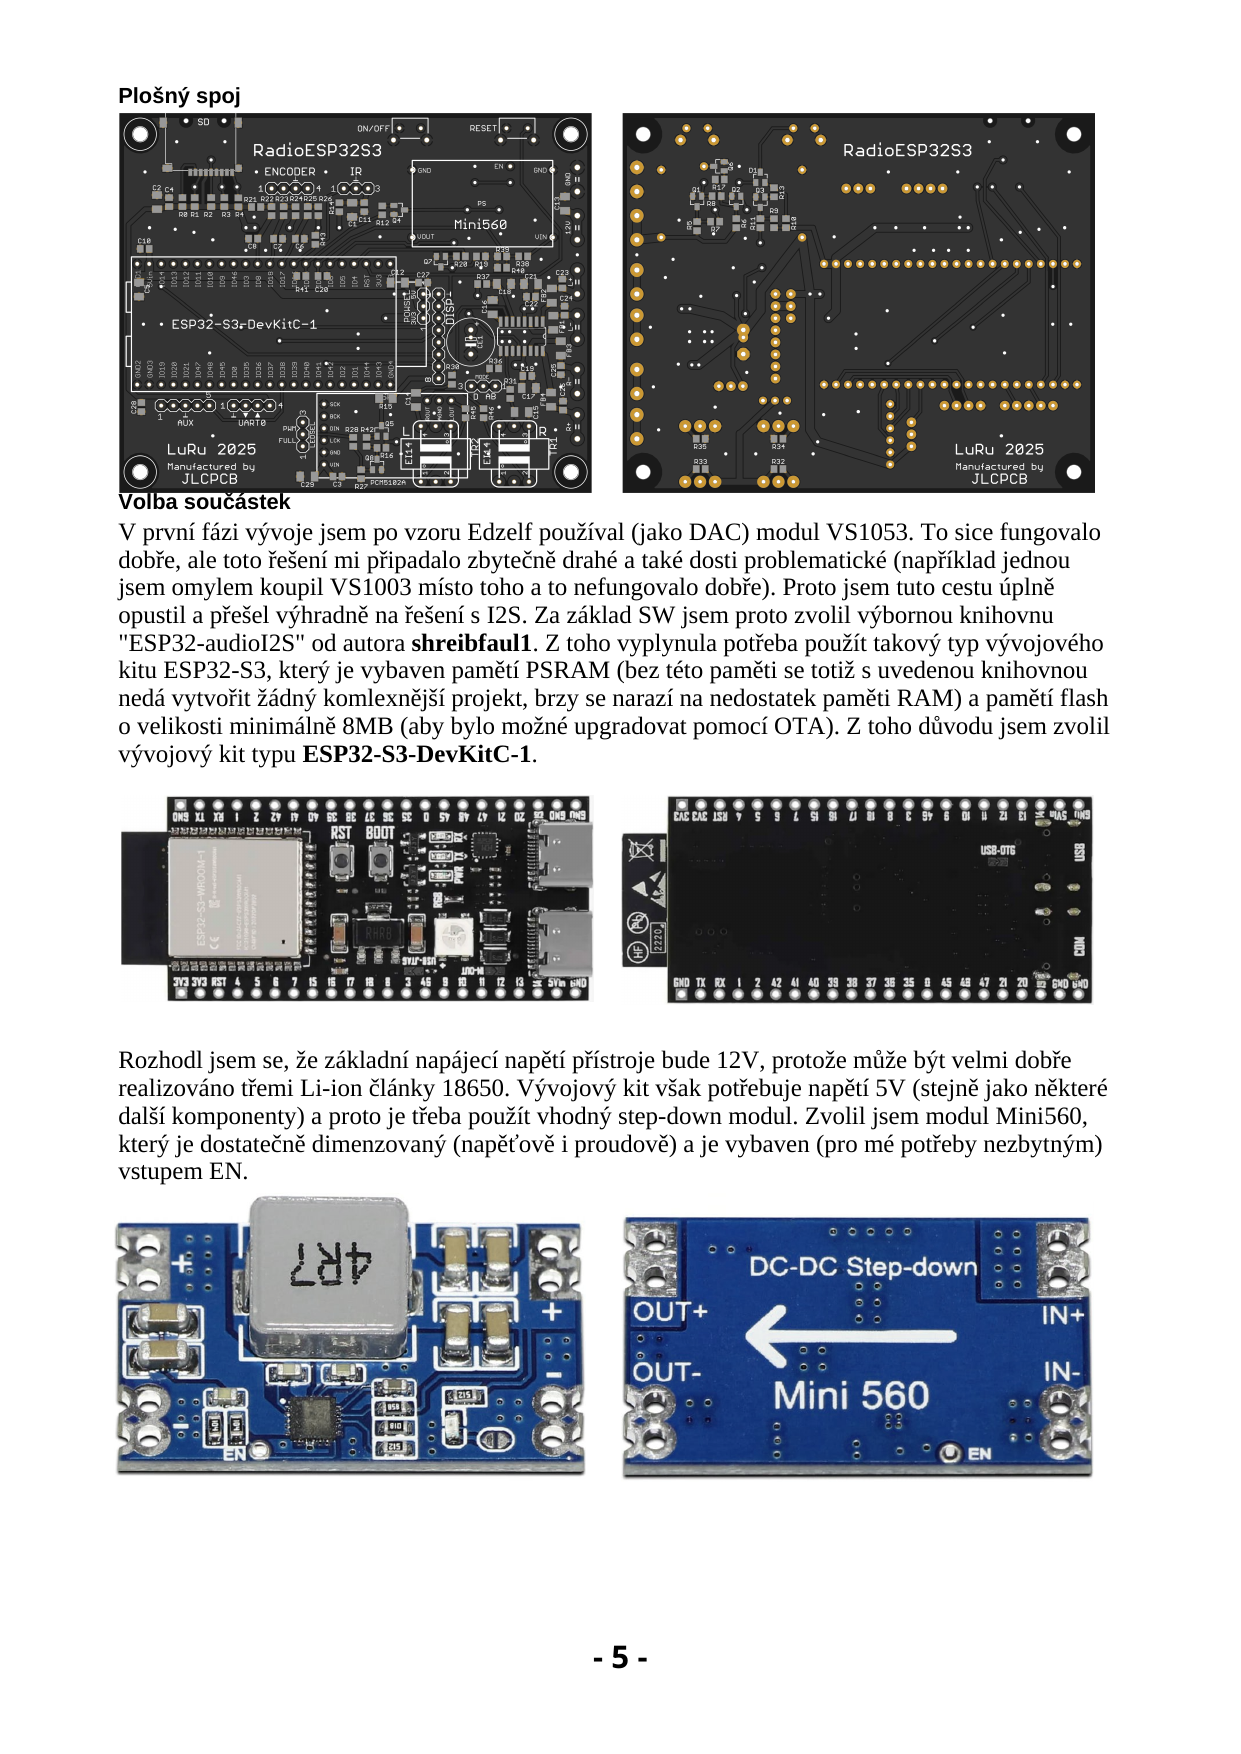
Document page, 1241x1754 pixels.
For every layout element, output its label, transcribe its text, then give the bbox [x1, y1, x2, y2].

text V první fázi vývoje jsem po vzoru Edzelf používal (jako DAC) modul VS1053. To sice fungovalo dobře, ale toto řešení mi připadalo zbytečně drahé a také dosti problematické (například jednou jsem omylem koupil VS1003 místo toho a to nefungovalo dobře). Proto jsem tuto cestu úplně opustil a přešel výhradně na řešení s I2S. Za základ SW jsem proto zvolil výbornou knihovnu "ESP32‑audioI2S" od autora shreibfaul1. Z toho vyplynula potřeba použít takový typ vývojového kitu ESP32-S3, který je vybaven pamětí PSRAM (bez této paměti se totiž s uvedenou knihovnou nedá vytvořit žádný komlexnější projekt, brzy se narazí na nedostatek paměti RAM) a pamětí flash o velikosti minimálně 8MB (aby bylo možné upgradovat pomocí OTA). Z toho důvodu jsem zvolil vývojový kit typu ESP32-S3-DevKitC-1. [118, 518, 1122, 767]
text Rozhodl jsem se, že základní napájecí napětí přístroje bude 12V, protože může být velmi dobře realizováno třemi Li-ion články 18650. Vývojový kit však potřebuje napětí 5V (stejně jako některé další komponenty) a proto je třeba použít vhodný step-down modul. Zvolil jsem modul Mini560, který je dostatečně dimenzovaný (napěťově i proudově) a je vybaven (pro mé potřeby nezbytným) vstupem EN. [118, 1047, 1122, 1185]
subtitle Plošný spoj [118, 83, 1122, 108]
picture [622, 113, 1095, 493]
picture [621, 1186, 1094, 1486]
picture [121, 795, 594, 1002]
picture [119, 113, 592, 493]
picture [113, 1192, 586, 1481]
subtitle Volba součástek [118, 490, 1122, 514]
picture [621, 795, 1094, 1005]
